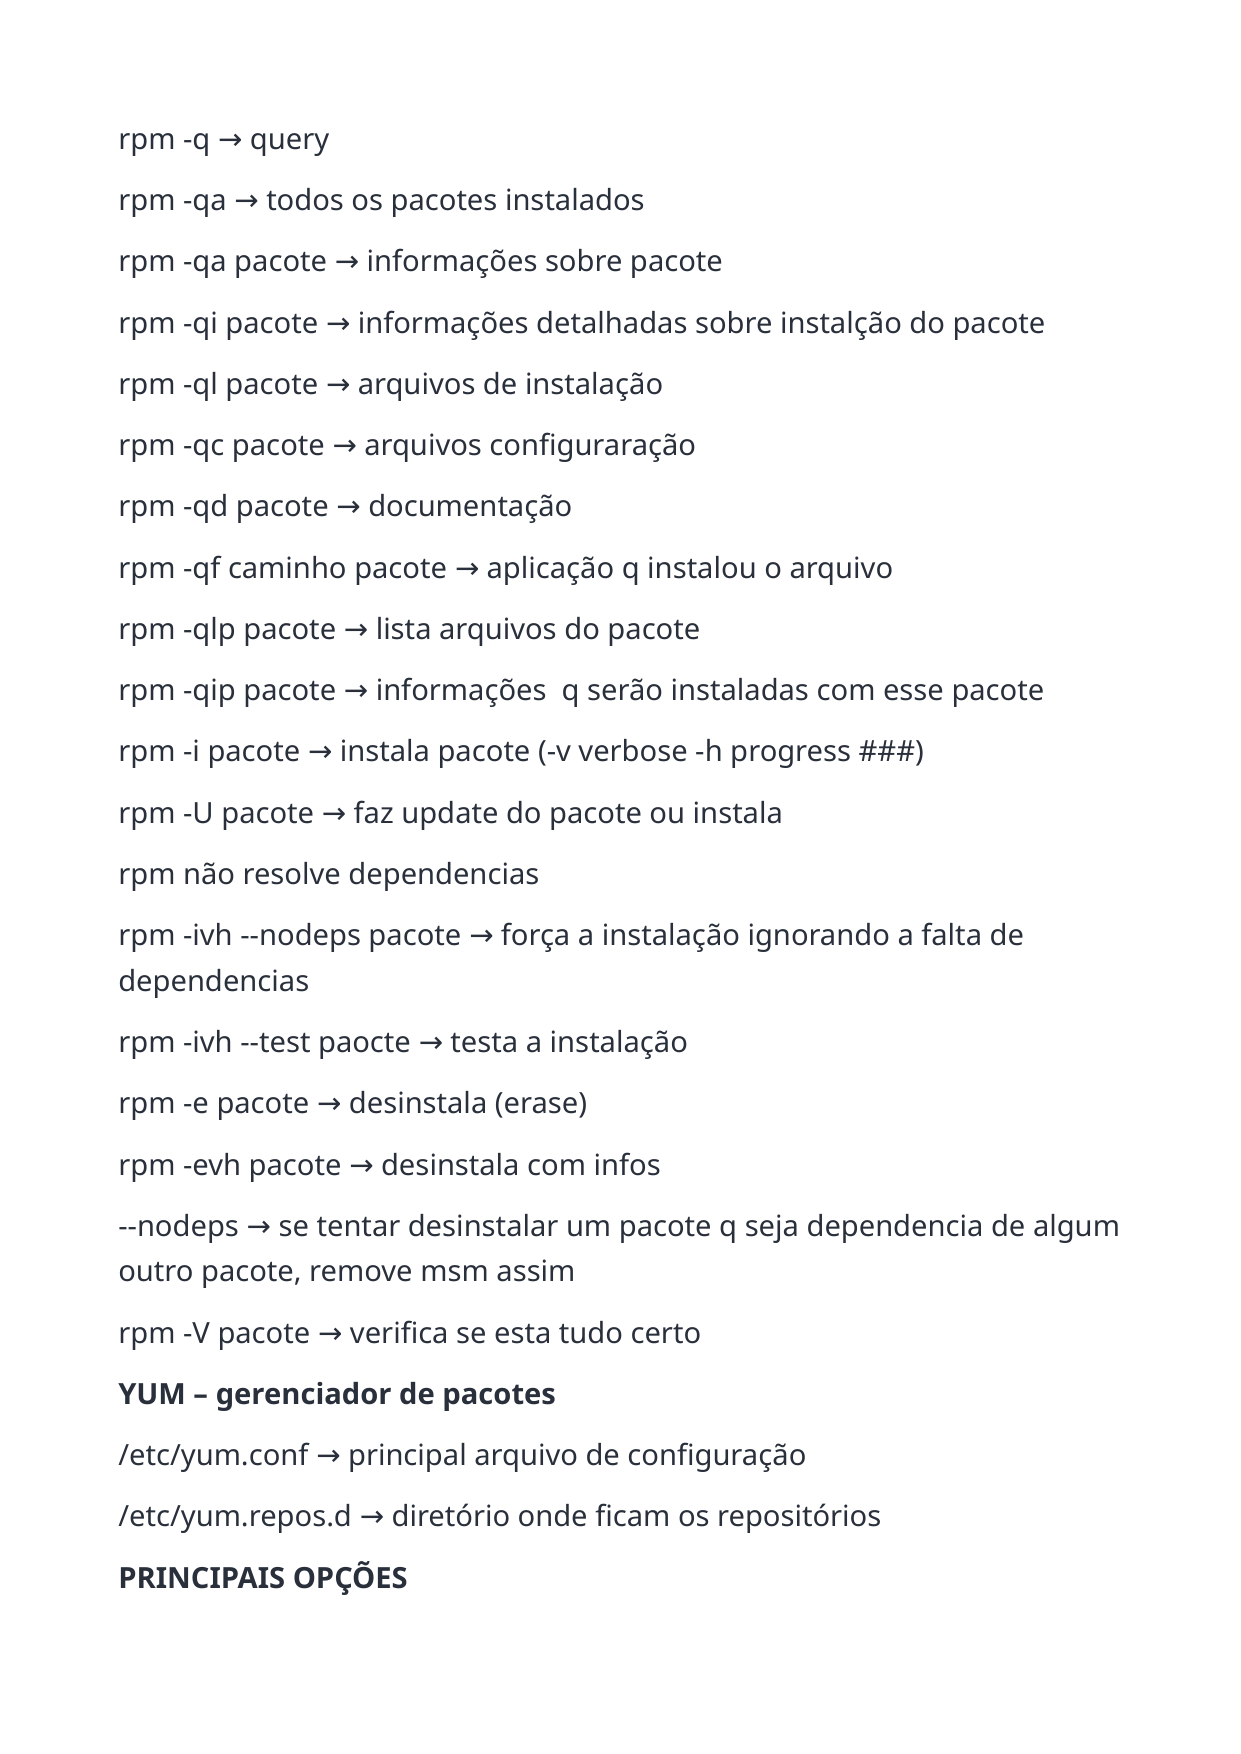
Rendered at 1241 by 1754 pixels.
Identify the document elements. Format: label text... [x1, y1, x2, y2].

text rpm -ivh --nodeps pacote → força a instalação ignorando a falta de dependencias [118, 914, 1122, 1000]
text rpm -qc pacote → arquivos configuraração [118, 424, 1122, 464]
text rpm -qi pacote → informações detalhadas sobre instalção do pacote [118, 302, 1122, 342]
text rpm -ql pacote → arquivos de instalação [118, 363, 1122, 403]
text rpm -U pacote → faz update do pacote ou instala [118, 792, 1122, 832]
text rpm -qd pacote → documentação [118, 486, 1122, 525]
text rpm -qf caminho pacote → aplicação q instalou o arquivo [118, 547, 1122, 587]
text YUM – gerenciador de pacotes [118, 1373, 1122, 1413]
text rpm -V pacote → verifica se esta tudo certo [118, 1312, 1122, 1352]
text --nodeps → se tentar desinstalar um pacote q seja dependencia de algum outro pacote, remove msm assim [118, 1205, 1122, 1290]
text rpm -evh pacote → desinstala com infos [118, 1144, 1122, 1183]
text /etc/yum.repos.d → diretório onde ficam os repositórios [118, 1496, 1122, 1535]
text rpm -qa → todos os pacotes instalados [118, 179, 1122, 219]
text rpm não resolve dependencias [118, 853, 1122, 893]
text rpm -e pacote → desinstala (erase) [118, 1082, 1122, 1122]
text rpm -qa pacote → informações sobre pacote [118, 241, 1122, 280]
text /etc/yum.conf → principal arquivo de configuração [118, 1434, 1122, 1474]
text rpm -i pacote → instala pacote (-v verbose -h progress ###) [118, 731, 1122, 770]
text rpm -q → query [118, 118, 1122, 158]
text PRINCIPAIS OPÇÕES [118, 1557, 1122, 1597]
text rpm -qip pacote → informações q serão instaladas com esse pacote [118, 669, 1122, 709]
text rpm -ivh --test paocte → testa a instalação [118, 1021, 1122, 1061]
text rpm -qlp pacote → lista arquivos do pacote [118, 608, 1122, 648]
